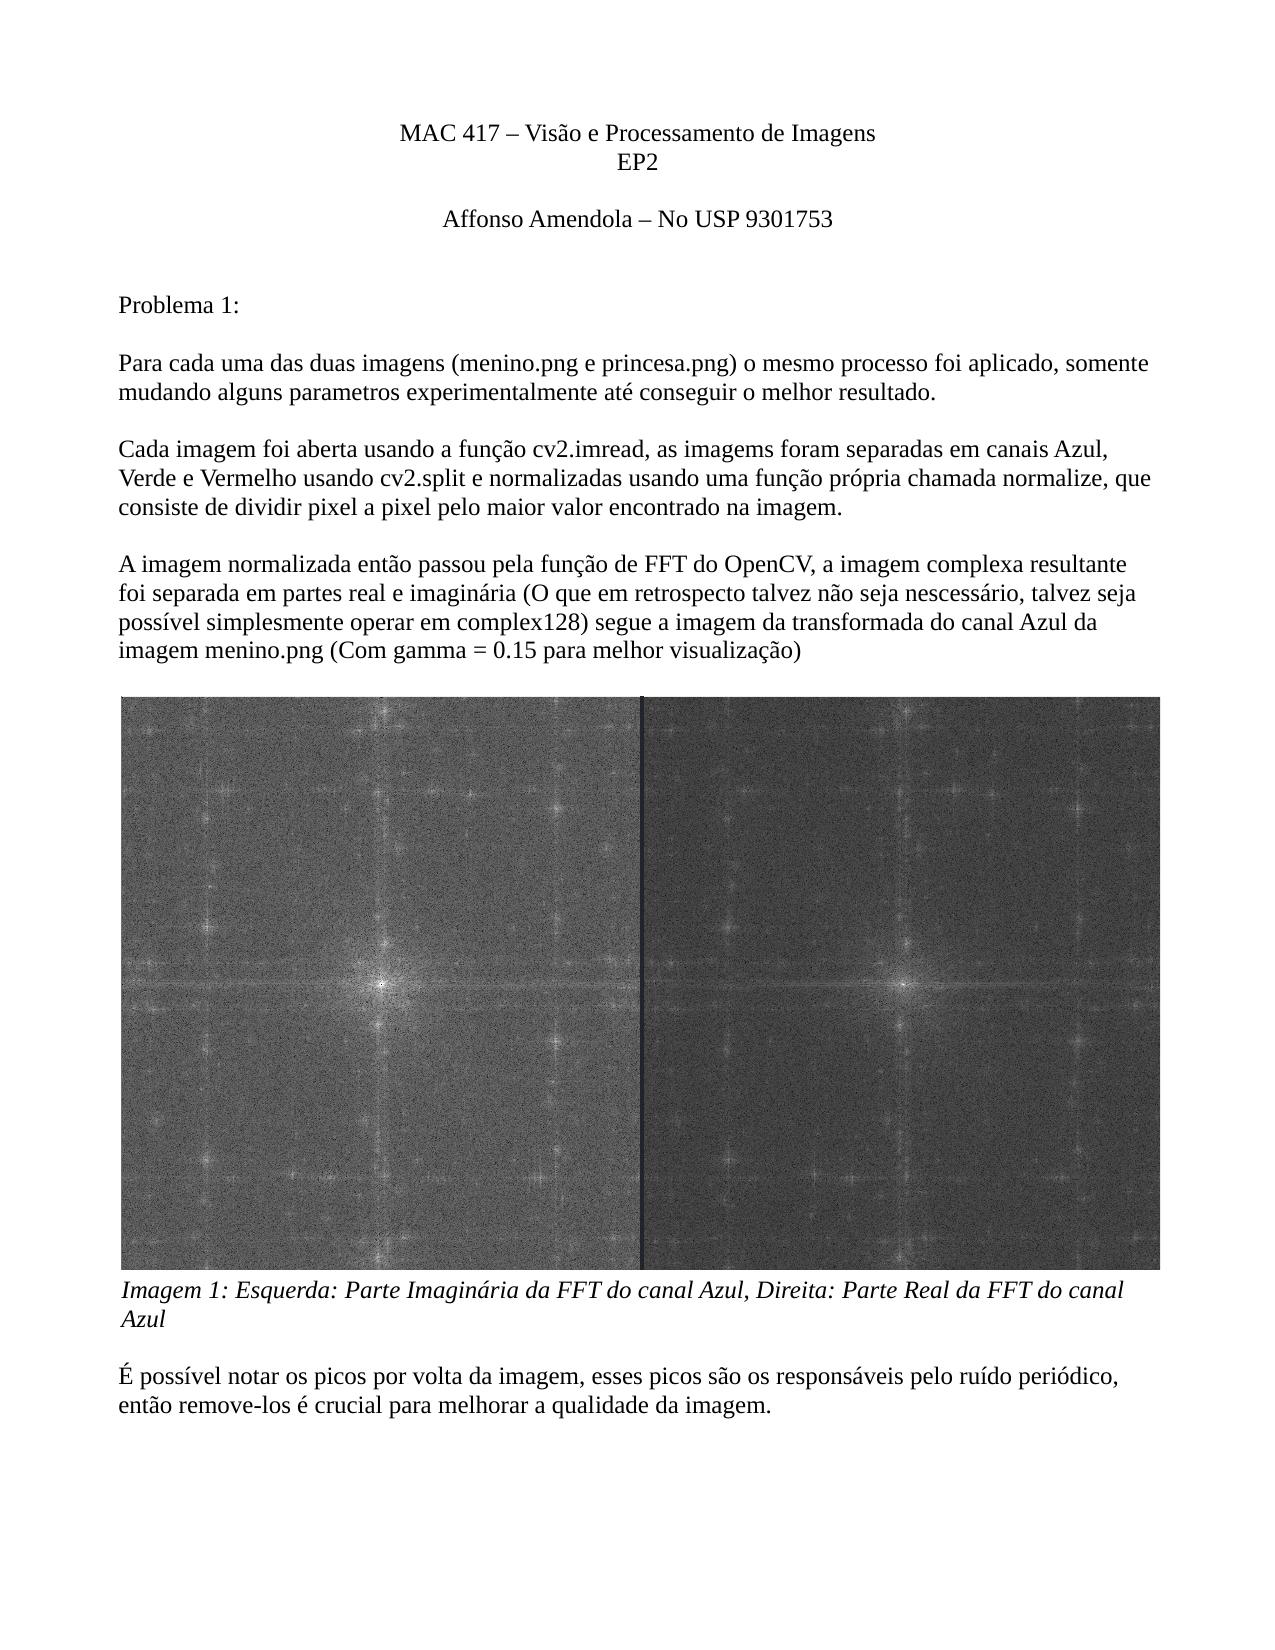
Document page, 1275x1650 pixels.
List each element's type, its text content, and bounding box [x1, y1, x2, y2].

text Imagem 1: Esquerda: Parte Imaginária da FFT do canal Azul, Direita: Parte Real da FFT do canal Azul [121, 1270, 1160, 1332]
text Problema 1: [118, 291, 1157, 319]
text EP2 [118, 147, 1157, 176]
picture [121, 696, 1161, 1270]
text A imagem normalizada então passou pela função de FFT do OpenCV, a imagem complexa resultante foi separada em partes real e imaginária (O que em retrospecto talvez não seja nescessário, talvez seja possível simplesmente operar em complex128) segue a imagem da transformada do canal Azul da imagem menino.png (Com gamma = 0.15 para melhor visualização) [118, 549, 1157, 664]
text É possível notar os picos por volta da imagem, esses picos são os responsáveis pelo ruído periódico, então remove-los é crucial para melhorar a qualidade da imagem. [118, 1361, 1157, 1419]
text Affonso Amendola – No USP 9301753 [118, 204, 1157, 233]
text MAC 417 – Visão e Processamento de Imagens [118, 118, 1157, 147]
text Cada imagem foi aberta usando a função cv2.imread, as imagems foram separadas em canais Azul, Verde e Vermelho usando cv2.split e normalizadas usando uma função própria chamada normalize, que consiste de dividir pixel a pixel pelo maior valor encontrado na imagem. [118, 434, 1157, 521]
text Para cada uma das duas imagens (menino.png e princesa.png) o mesmo processo foi aplicado, somente mudando alguns parametros experimentalmente até conseguir o melhor resultado. [118, 348, 1157, 406]
